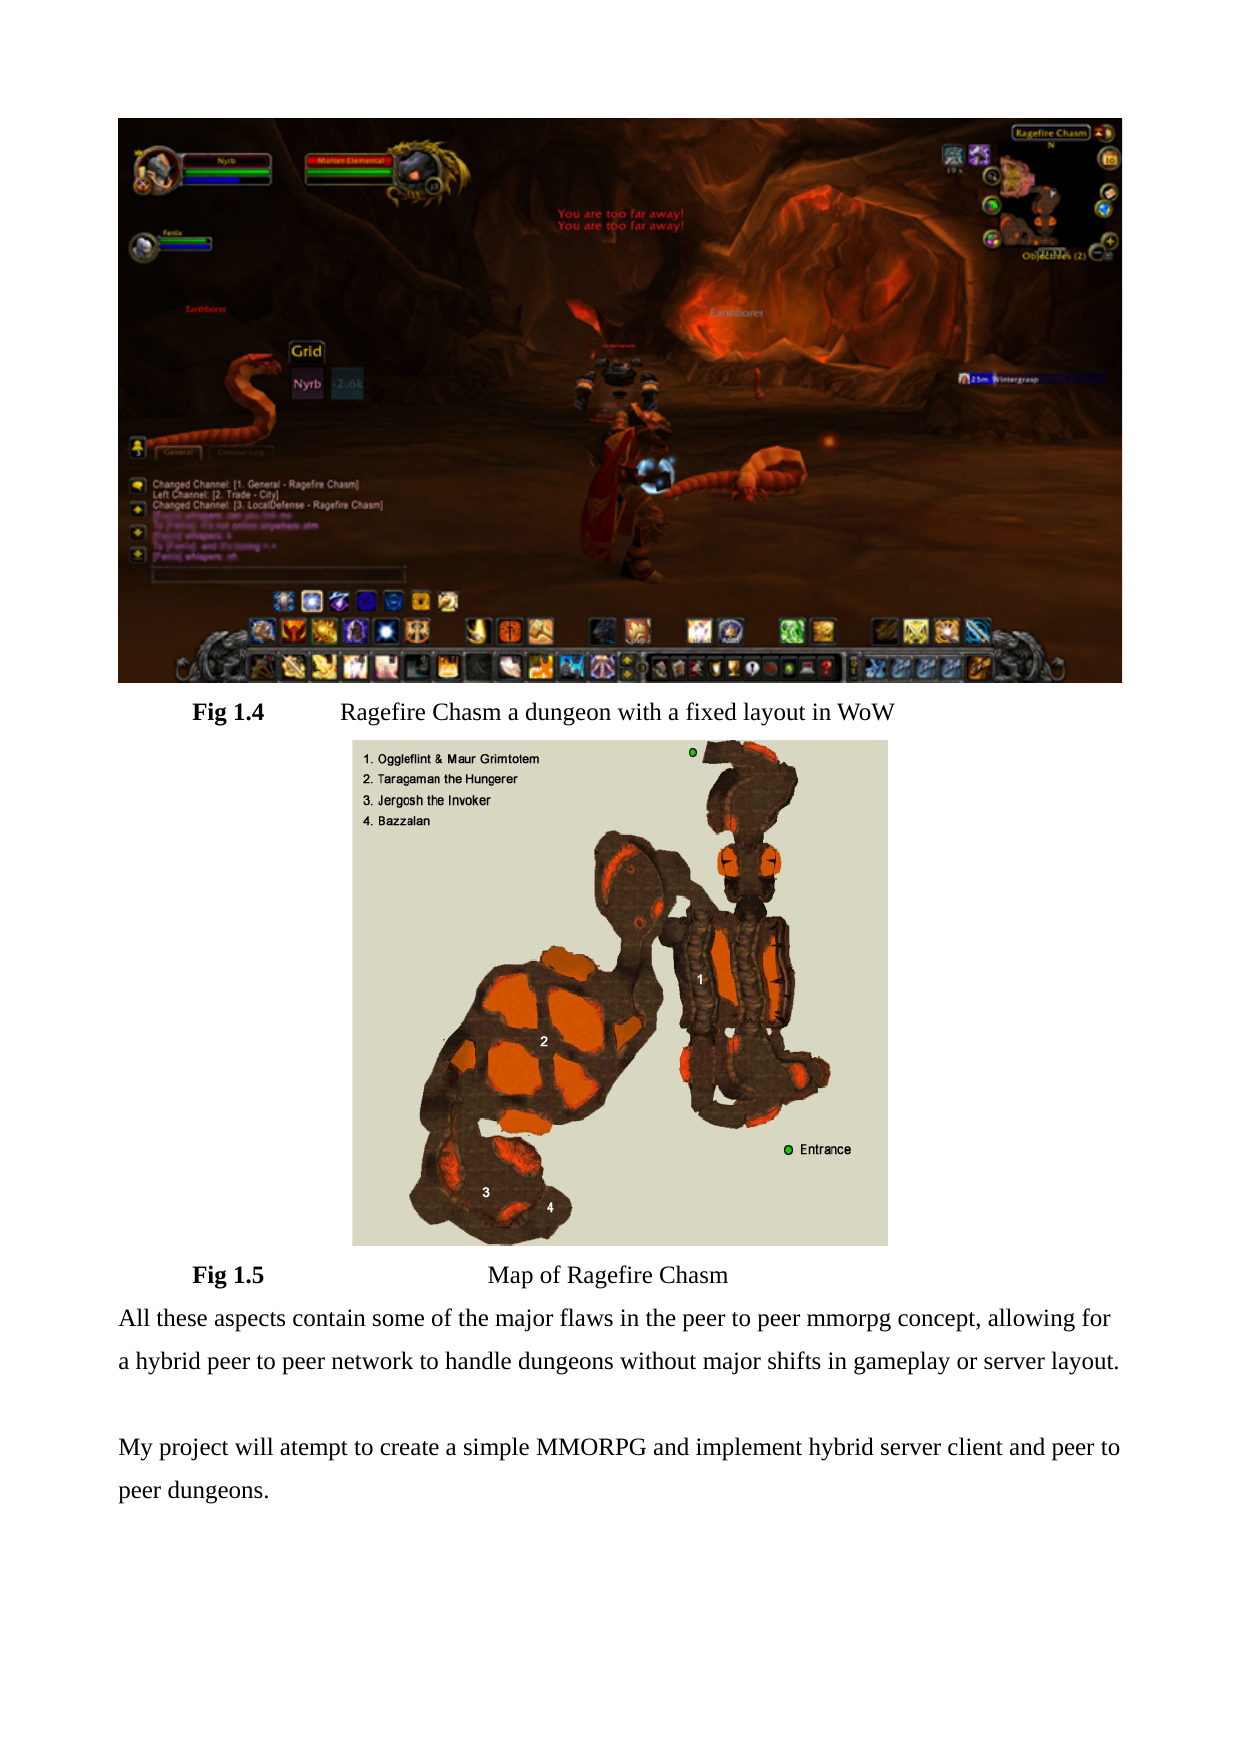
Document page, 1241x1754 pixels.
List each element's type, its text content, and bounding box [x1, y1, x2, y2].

text All these aspects contain some of the major flaws in the peer to peer mmorpg concept, allowing for a hybrid peer to peer network to handle dungeons without major shifts in gameplay or server layout. [118, 1303, 1122, 1375]
text Fig 1.5 Map of Ragefire Chasm [118, 1260, 1122, 1289]
text My project will atempt to create a simple MMORPG and implement hybrid server client and peer to peer dungeons. [118, 1432, 1122, 1504]
text Fig 1.4 Ragefire Chasm a dungeon with a fixed layout in WoW [118, 683, 1122, 726]
picture [352, 740, 888, 1246]
picture [118, 118, 1123, 683]
